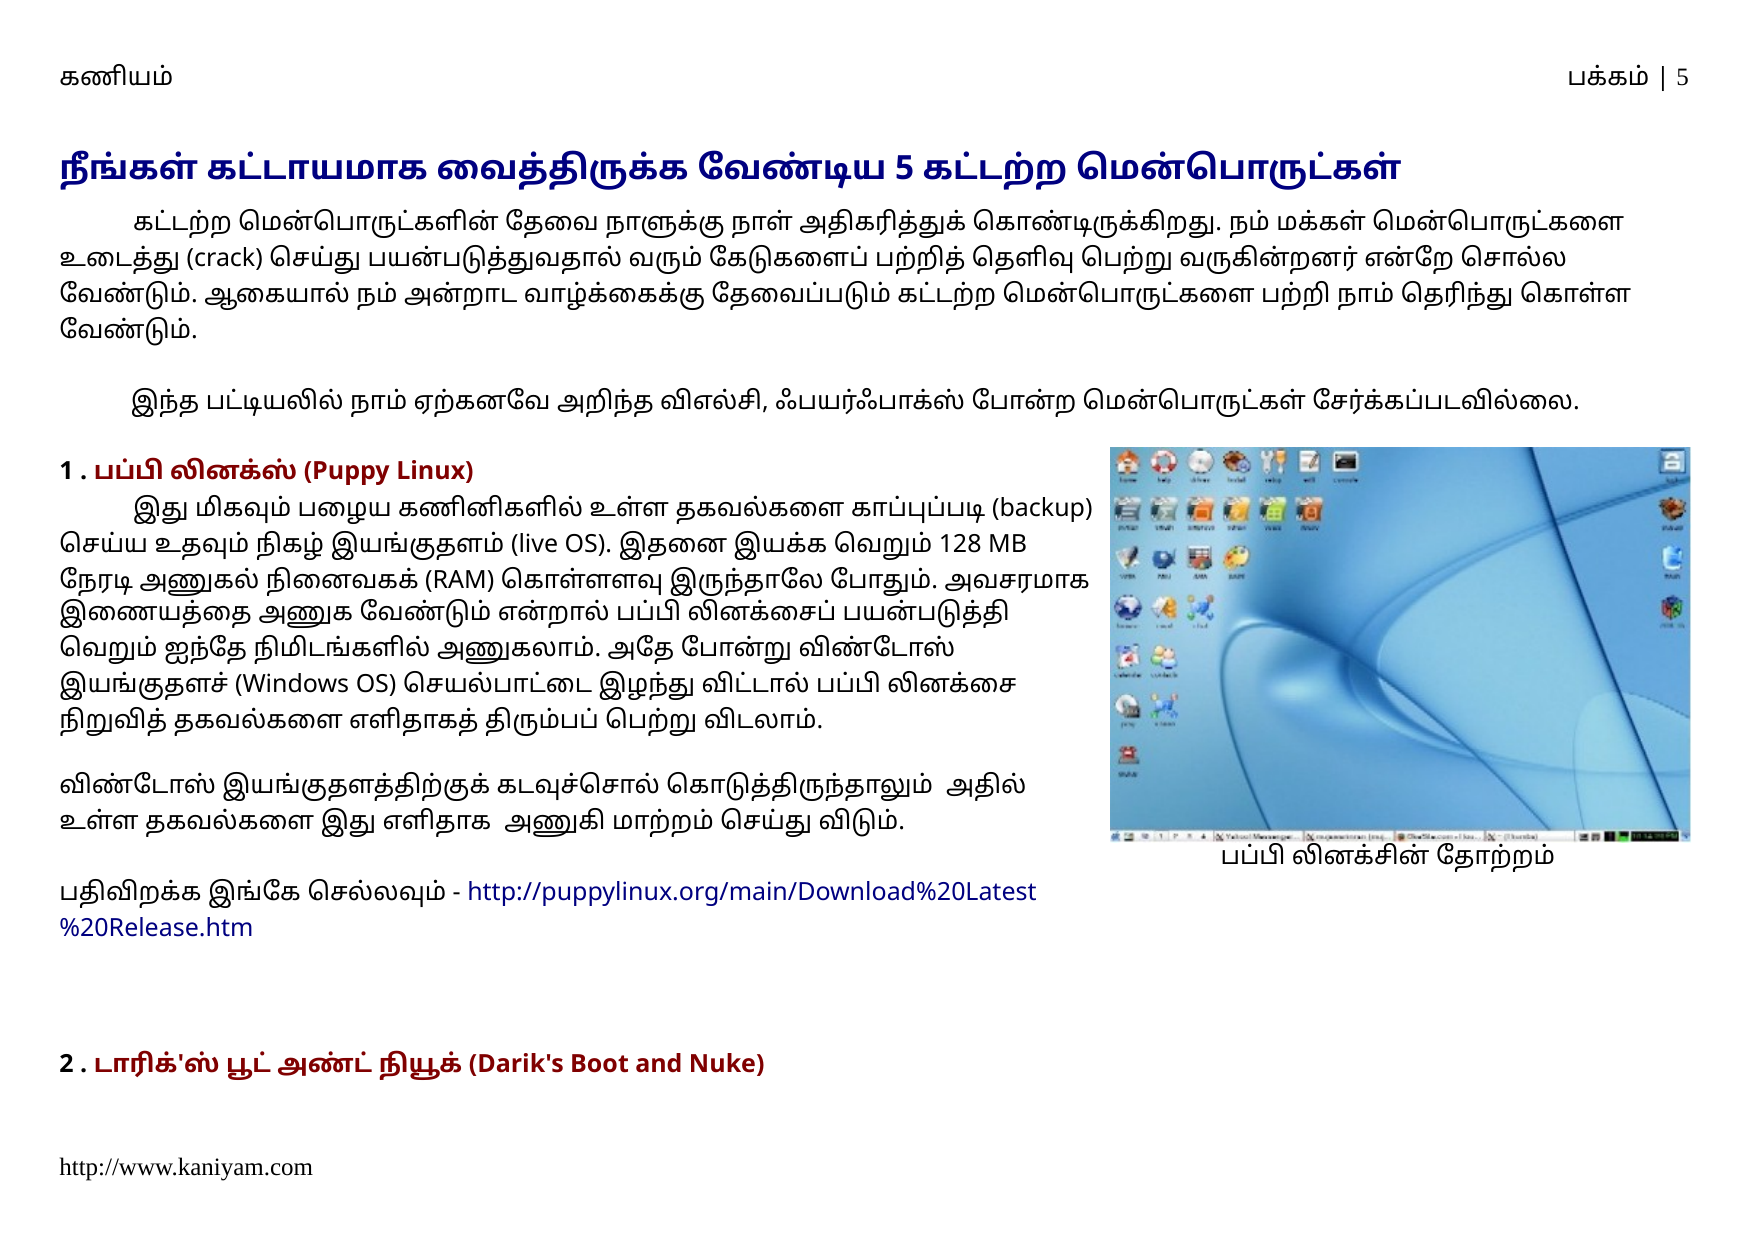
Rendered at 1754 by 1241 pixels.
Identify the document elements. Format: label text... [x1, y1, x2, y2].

text விண்டோஸ் இயங்குதளத்திற்குக் கடவுச்சொல் கொடுத்திருந்தாலும் அதில் உள்ள தகவல்களை இது எளிதாக அணுகி மாற்றம் செய்து விடும். [59, 772, 1093, 840]
text பதிவிறக்க இங்கே செல்லவும் - http://puppylinux.org/main/Download%20Latest%20Release.htm [59, 874, 1695, 944]
text [1093, 426, 1707, 884]
text 2 . டாரிக்'ஸ் பூட் அண்ட் நியூக் (Darik's Boot and Nuke) [59, 1046, 1695, 1083]
text பப்பி லினக்சின் தோற்றம் [1110, 843, 1691, 875]
picture [1110, 447, 1692, 843]
subtitle நீங்கள் கட்டாயமாக வைத்திருக்க வேண்டிய 5 கட்டற்ற மென்பொருட்கள் [59, 143, 1695, 192]
text இந்த பட்டியலில் நாம் ஏற்கனவே அறிந்த விஎல்சி, ஃபயர்ஃபாக்ஸ் போன்ற மென்பொருட்கள் சேர்க்கப்படவில்லை. [59, 382, 1695, 418]
text கட்டற்ற மென்பொருட்களின் தேவை நாளுக்கு நாள் அதிகரித்துக் கொண்டிருக்கிறது. நம் மக்கள் மென்பொருட்களை உடைத்து (crack) செய்து பயன்படுத்துவதால் வரும் கேடுகளைப் பற்றித் தெளிவு பெற்று வருகின்றனர் என்றே சொல்ல வேண்டும். ஆகையால் நம் அன்றாட வாழ்க்கைக்கு தேவைப்படும் கட்டற்ற மென்பொருட்களை பற்றி நாம் தெரிந்து கொள்ள வேண்டும். [59, 204, 1695, 348]
text இது மிகவும் பழைய கணினிகளில் உள்ள தகவல்களை காப்புப்படி (backup) செய்ய உதவும் நிகழ் இயங்குதளம் (live OS). இதனை இயக்க வெறும் 128 MB நேரடி அணுகல் நினைவகக் (RAM) கொள்ளளவு இருந்தாலே போதும். அவசரமாக இணையத்தை அணுக வேண்டும் என்றால் பப்பி லினக்சைப் பயன்படுத்தி வெறும் ஐந்தே நிமிடங்களில் அணுகலாம். அதே போன்று விண்டோஸ் இயங்குதளச் (Windows OS) செயல்பாட்டை இழந்து விட்டால் பப்பி லினக்சை நிறுவித் தகவல்களை எளிதாகத் திரும்பப் பெற்று விடலாம். [59, 489, 1093, 738]
text 1 . பப்பி லினக்ஸ் (Puppy Linux) [59, 452, 1093, 489]
